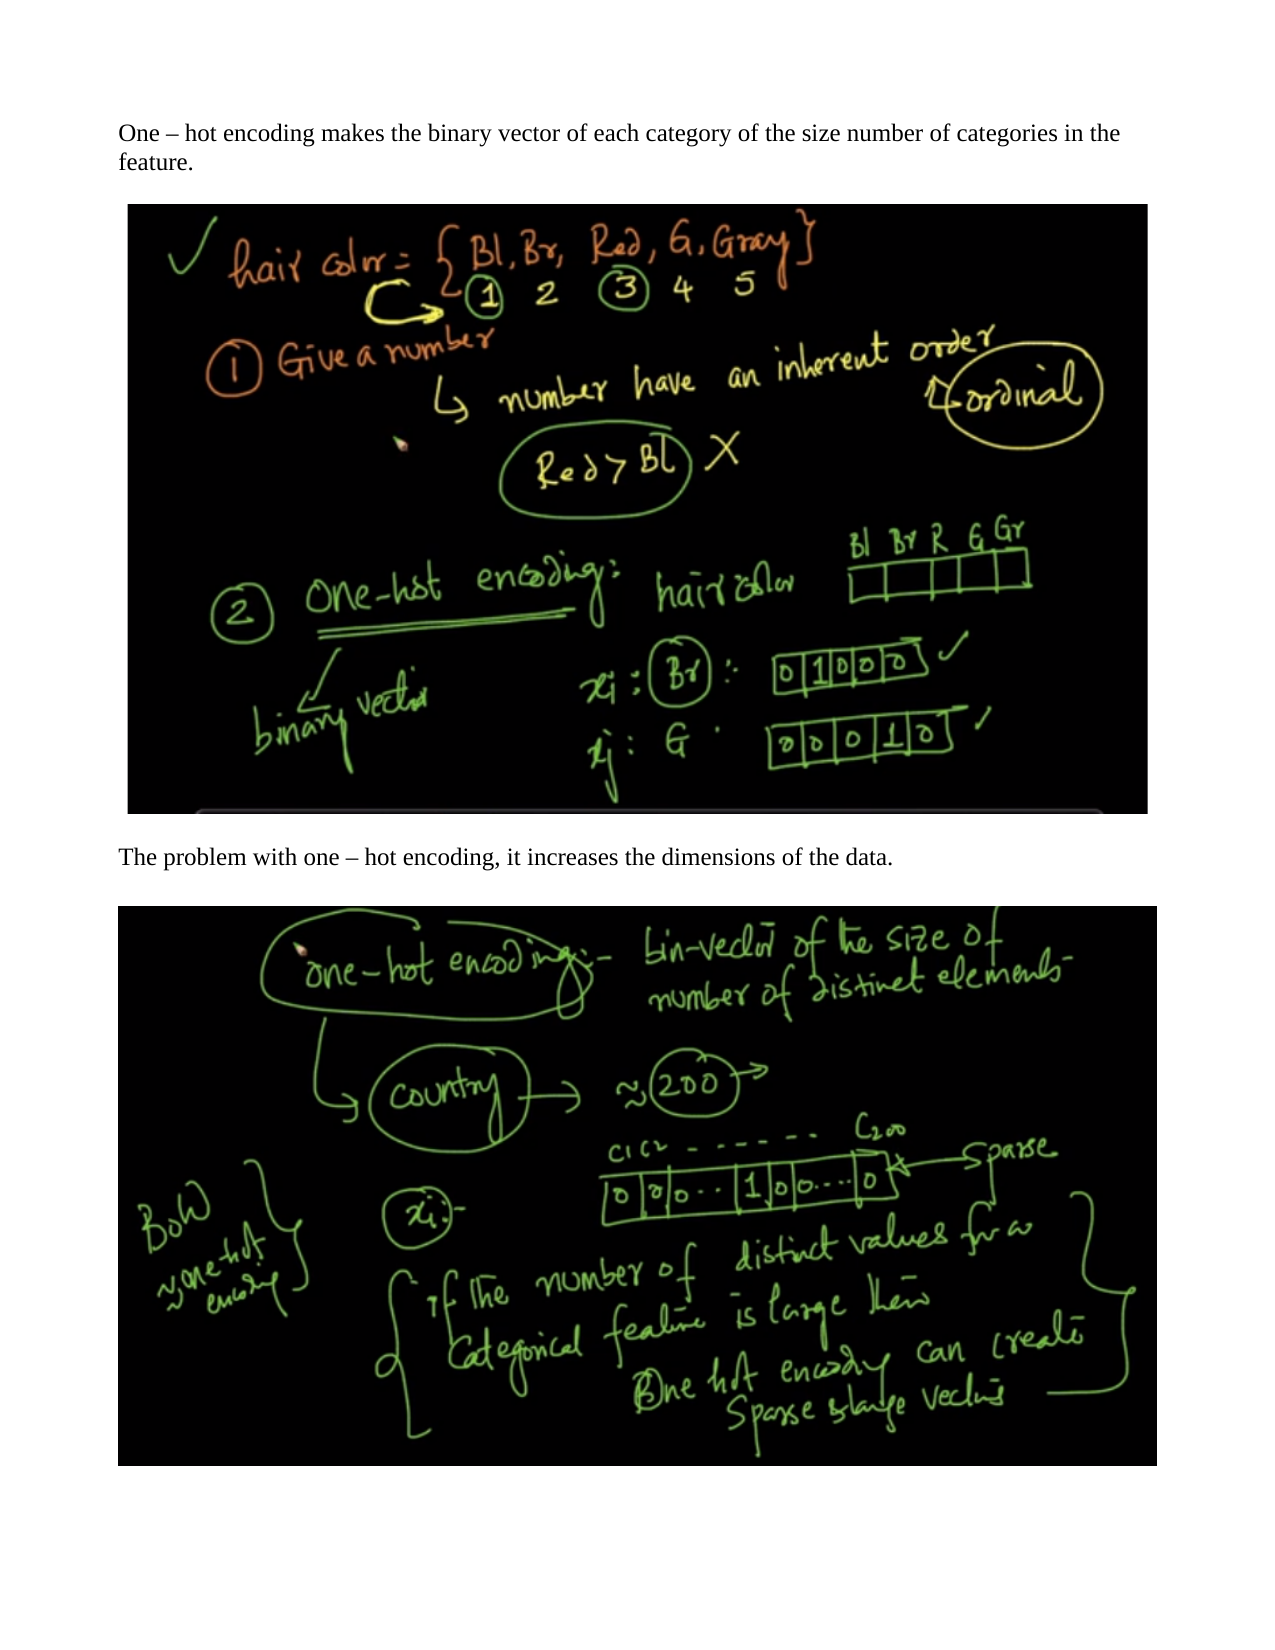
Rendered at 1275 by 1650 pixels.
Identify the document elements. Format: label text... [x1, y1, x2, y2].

picture [118, 906, 1157, 1466]
text The problem with one – hot encoding, it increases the dimensions of the data. [118, 842, 1157, 871]
text One – hot encoding makes the binary vector of each category of the size number of categories in the feature. [118, 118, 1157, 176]
picture [127, 204, 1148, 814]
